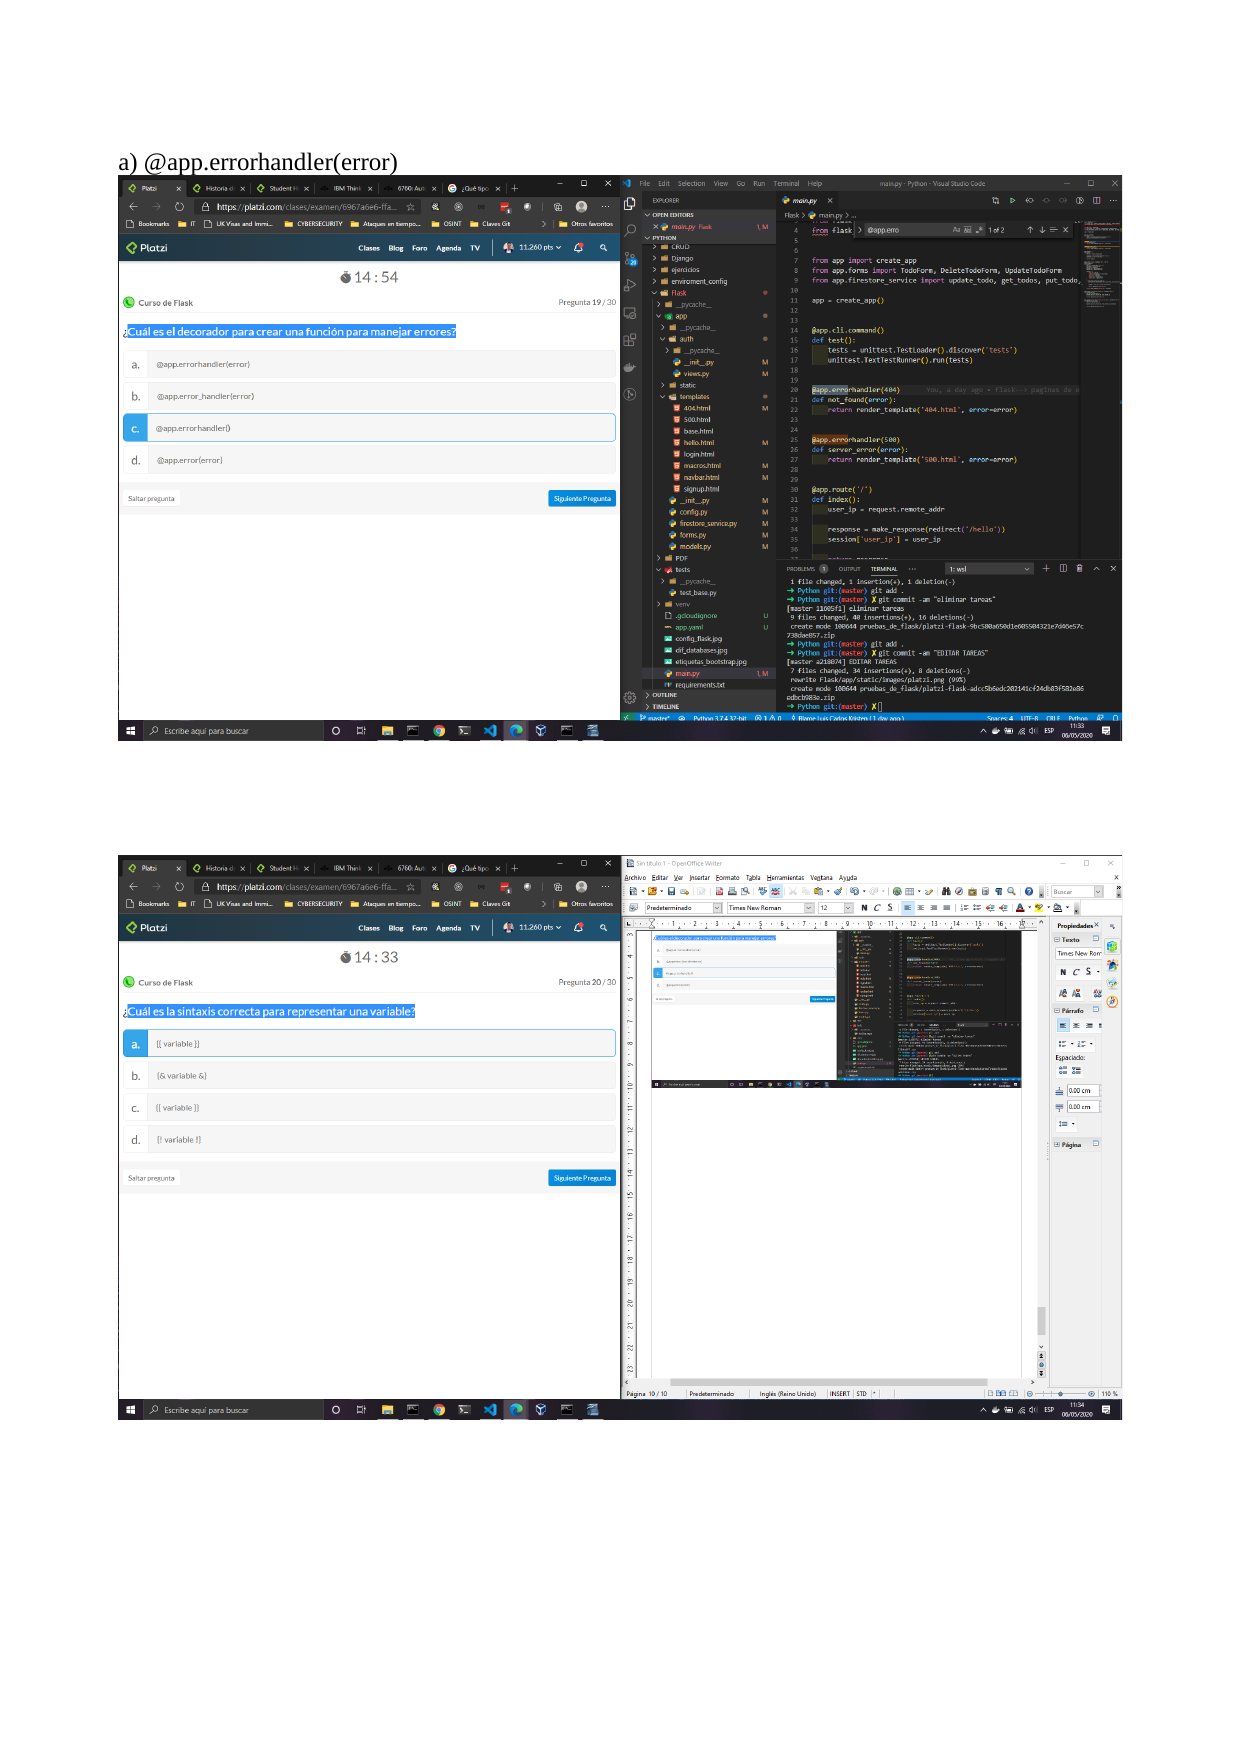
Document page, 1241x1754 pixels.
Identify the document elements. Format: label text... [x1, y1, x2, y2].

picture [118, 175, 1123, 741]
picture [118, 855, 1123, 1420]
text a) @app.errorhandler(error) [118, 147, 1122, 175]
